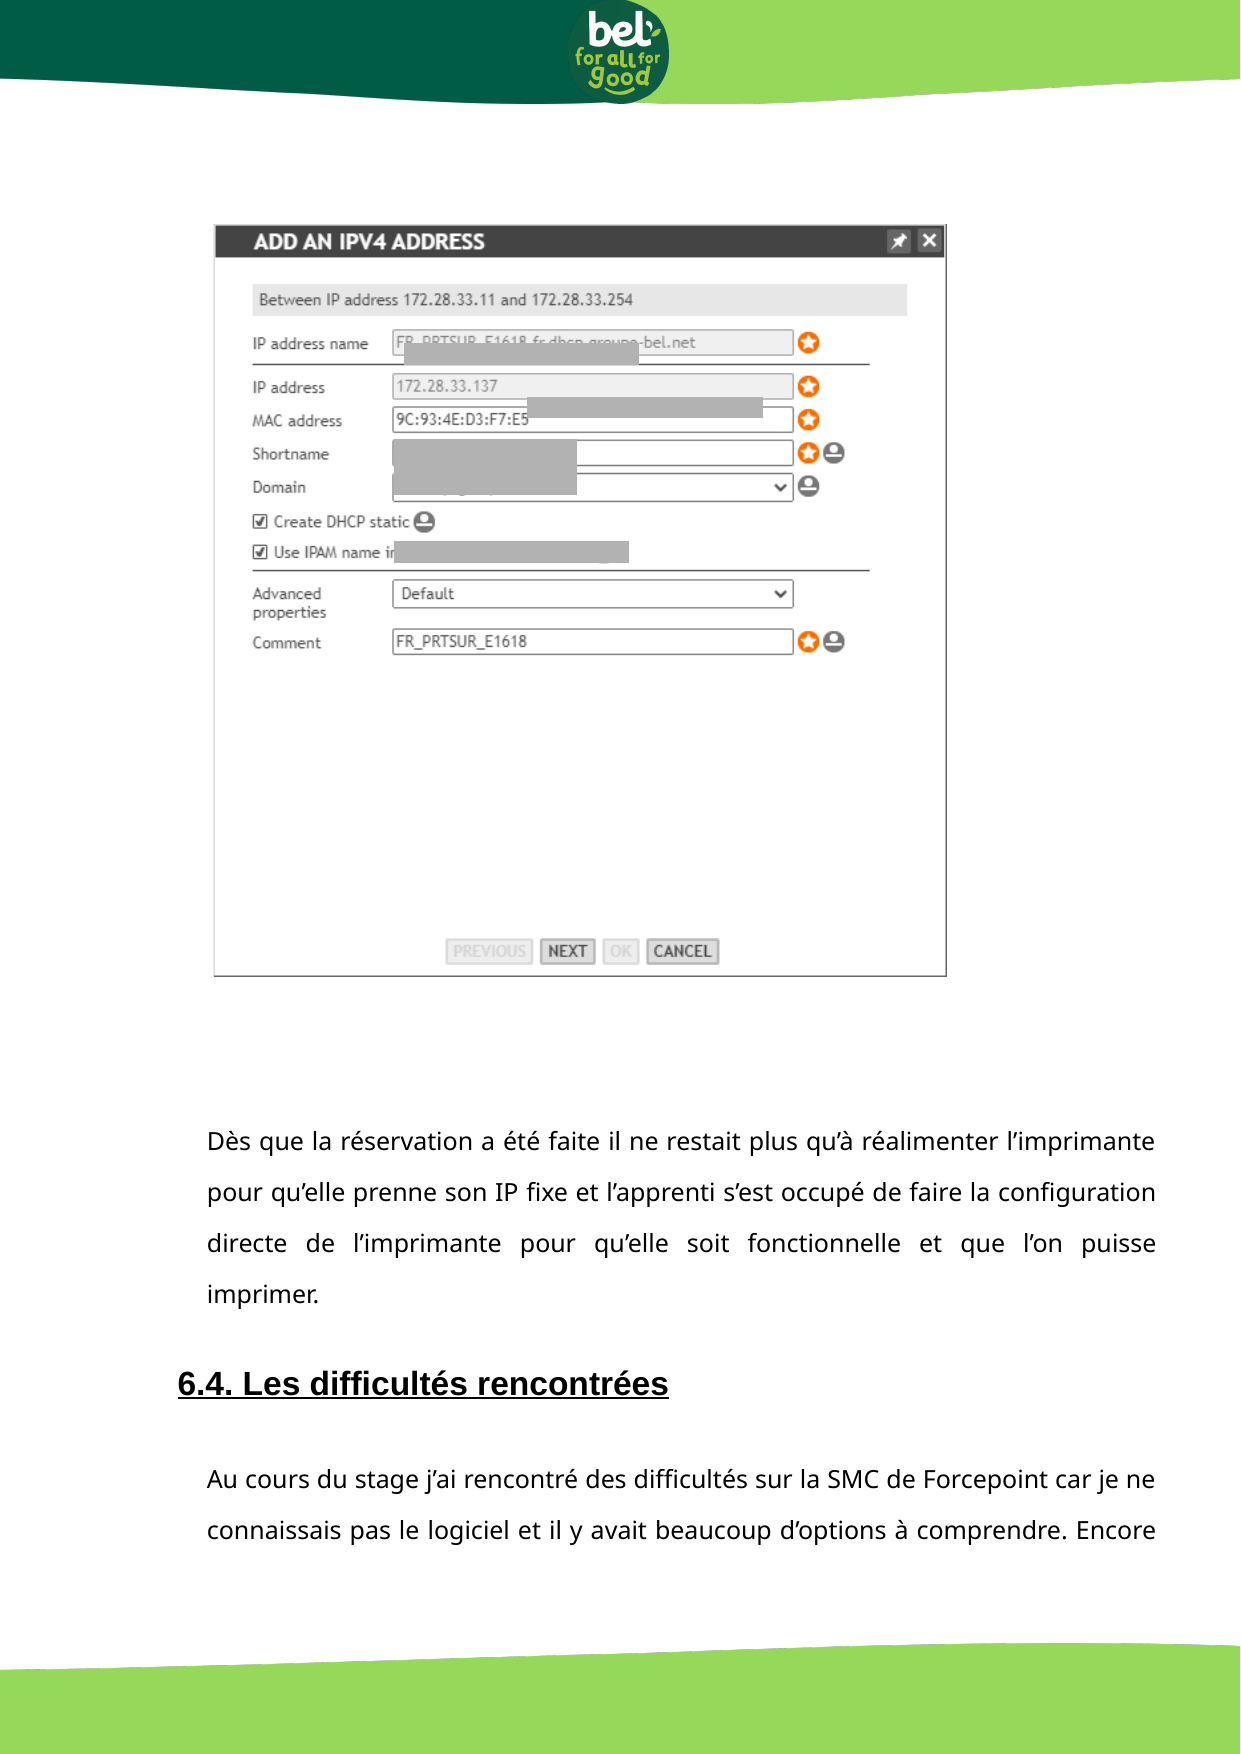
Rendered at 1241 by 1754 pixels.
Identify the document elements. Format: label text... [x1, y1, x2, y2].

text Dès que la réservation a été faite il ne restait plus qu’à réalimenter l’imprimante pour qu’elle prenne son IP fixe et l’apprenti s’est occupé de faire la configuration directe de l’imprimante pour qu’elle soit fonctionnelle et que l’on puisse imprimer. [177, 1077, 1181, 1311]
text Au cours du stage j’ai rencontré des difficultés sur la SMC de Forcepoint car je ne connaissais pas le logiciel et il y avait beaucoup d’options à comprendre. Encore aujourd’hui il me reste pas mal de choses à apprendre sur les Firewalls mais j’ai pu comprendre les bases grâce à du travail régulier sur ce logiciel. [177, 1414, 1181, 1547]
picture [0, 0, 1240, 104]
picture [0, 1643, 1241, 1754]
subtitle 6.4. Les difficultés rencontrées [177, 1363, 1181, 1402]
picture [213, 224, 947, 977]
